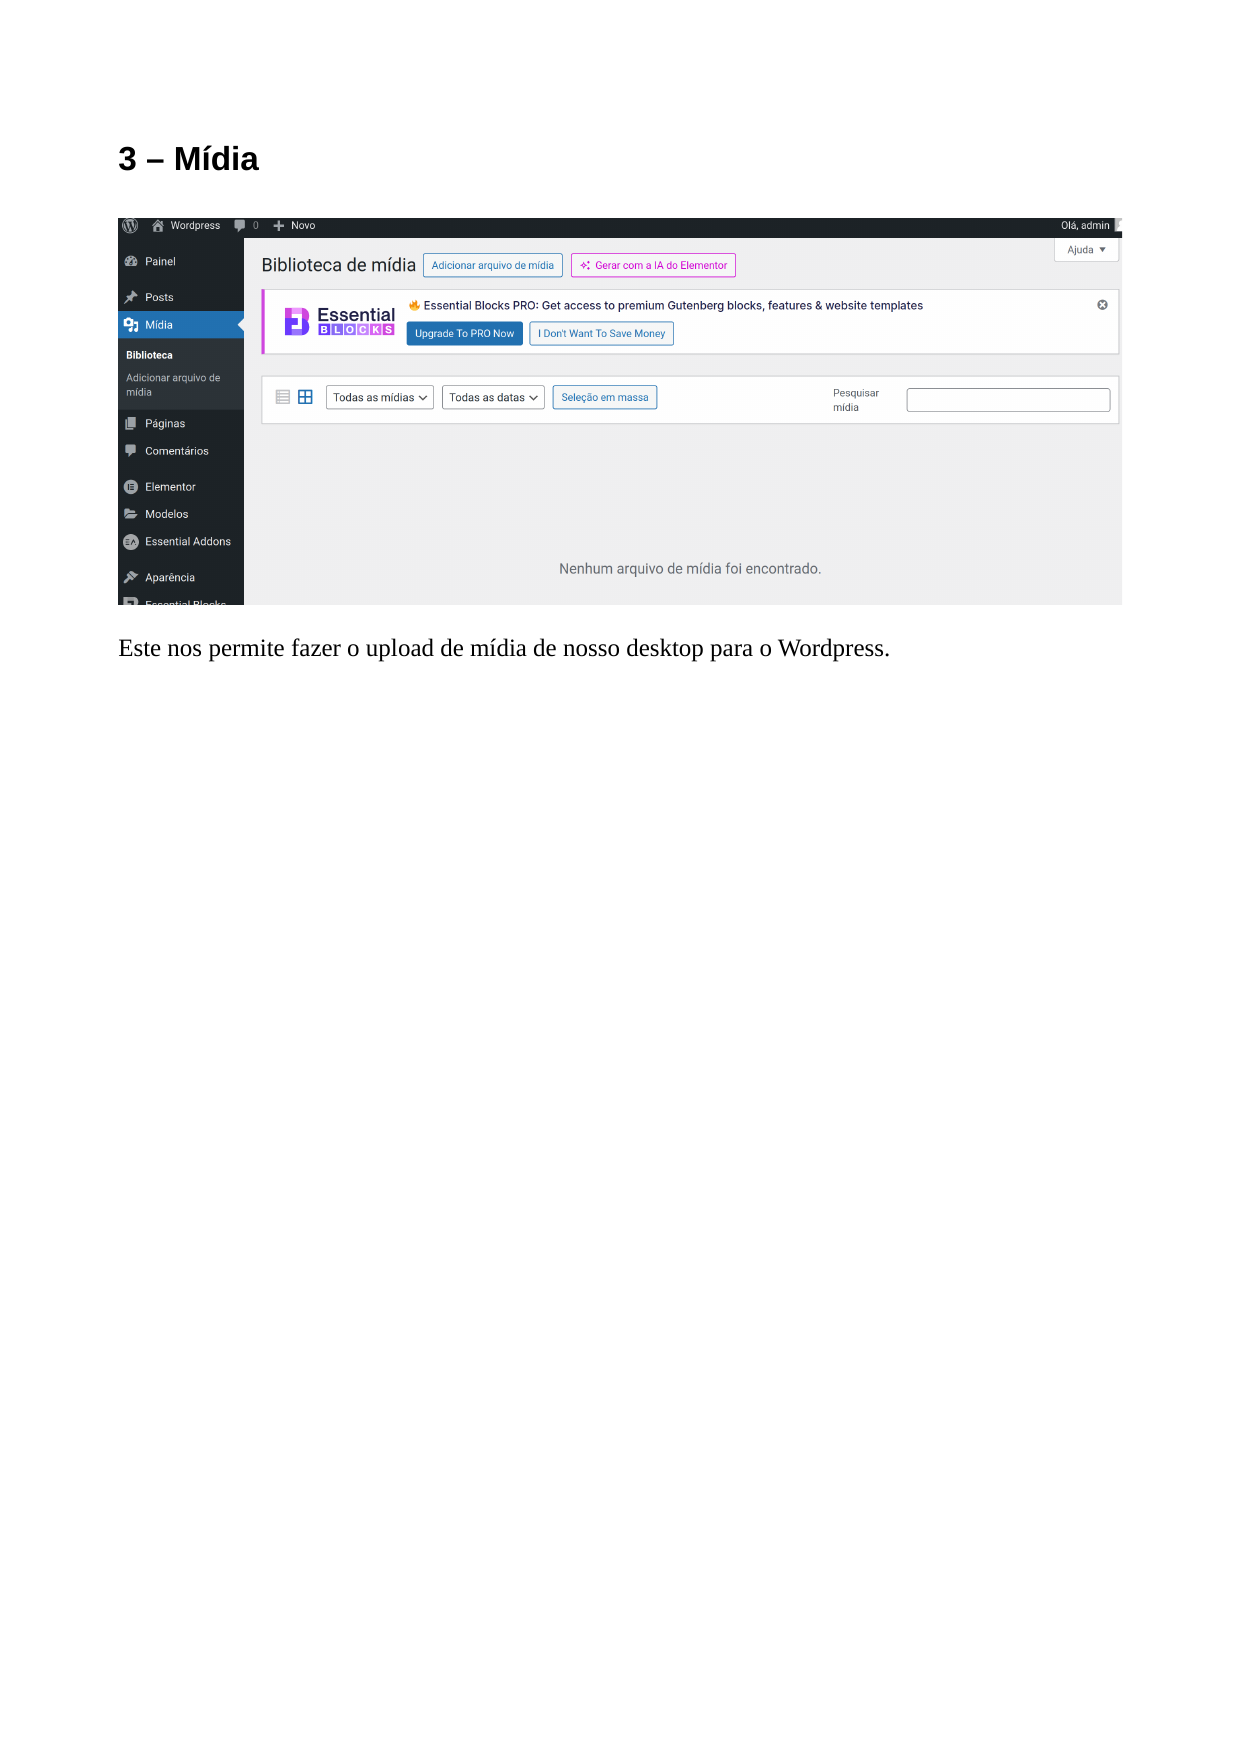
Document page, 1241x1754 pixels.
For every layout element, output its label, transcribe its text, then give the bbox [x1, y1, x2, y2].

picture [118, 218, 1123, 605]
text Este nos permite fazer o upload de mídia de nosso desktop para o Wordpress. [118, 633, 1122, 662]
subtitle 3 – Mídia [118, 139, 1122, 177]
